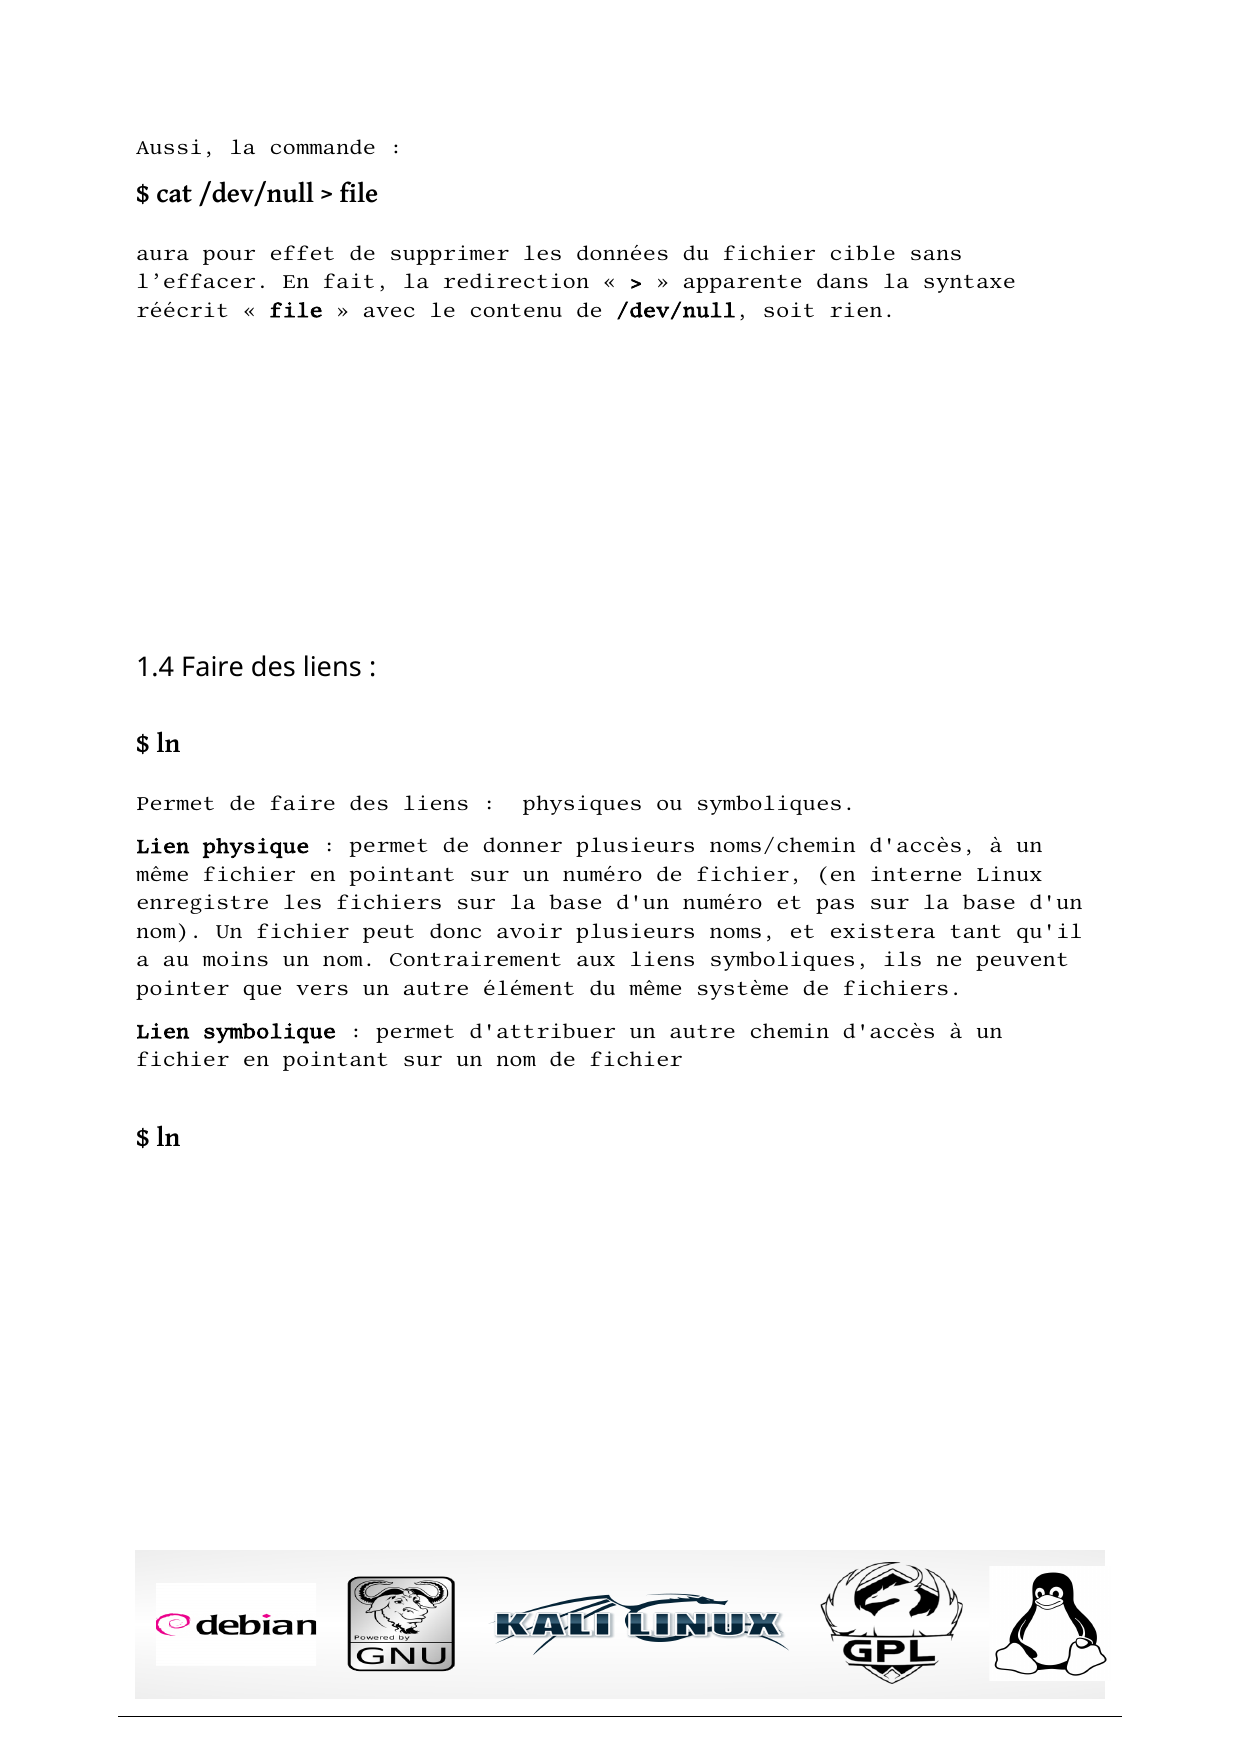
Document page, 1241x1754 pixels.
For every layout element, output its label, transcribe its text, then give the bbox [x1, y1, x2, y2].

text aura pour effet de supprimer les données du fichier cible sans l’effacer. En fait, la redirection « > » apparente dans la syntaxe réécrit « file » avec le contenu de /dev/null, soit rien. [136, 242, 1104, 322]
text $ ln [136, 1122, 1104, 1154]
subtitle 1.4 Faire des liens : [136, 648, 1104, 685]
picture [156, 1583, 317, 1666]
text $ cat /dev/null > file [136, 179, 1104, 210]
picture [476, 1579, 799, 1670]
picture [989, 1566, 1112, 1681]
text $ ln [136, 728, 1104, 760]
text Aussi, la commande : [136, 136, 1104, 159]
text Lien symbolique : permet d'attribuer un autre chemin d'accès à un fichier en pointant sur un nom de fichier [136, 1019, 1104, 1072]
picture [820, 1562, 963, 1684]
text Lien physique : permet de donner plusieurs noms/chemin d'accès, à un même fichier en pointant sur un numéro de fichier, (en interne Linux enregistre les fichiers sur la base d'un numéro et pas sur la base d'un nom). Un fichier peut donc avoir plusieurs noms, et existera tant qu'il a au moins un nom. Contrairement aux liens symboliques, ils ne peuvent pointer que vers un autre élément du même système de fichiers. [136, 834, 1104, 1000]
text Permet de faire des liens : physiques ou symboliques. [136, 791, 1104, 815]
picture [341, 1573, 460, 1674]
